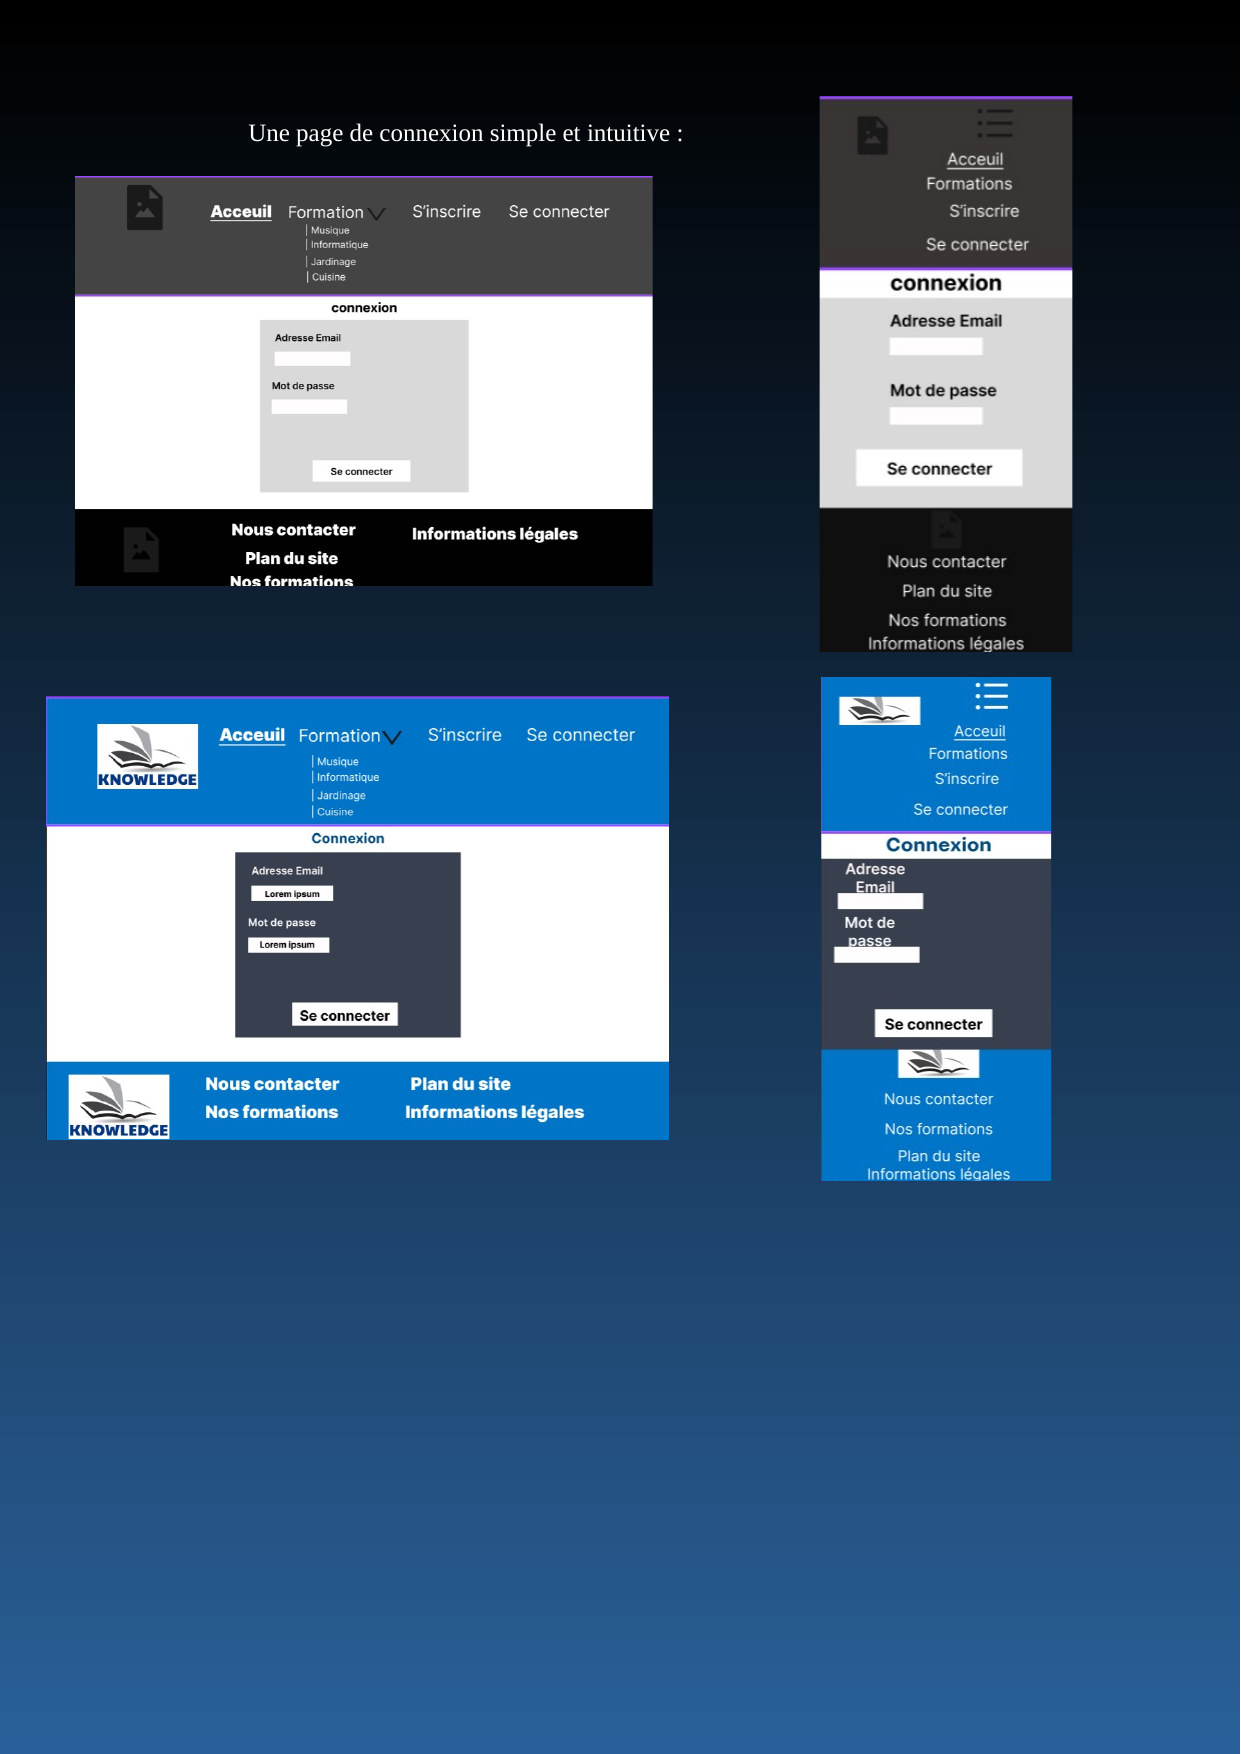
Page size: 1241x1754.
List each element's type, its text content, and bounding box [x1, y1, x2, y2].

picture [821, 677, 1052, 1181]
picture [46, 696, 669, 1140]
text Une page de connexion simple et intuitive : [118, 118, 819, 147]
text [1073, 118, 1122, 147]
picture [75, 176, 653, 586]
picture [819, 96, 1073, 652]
